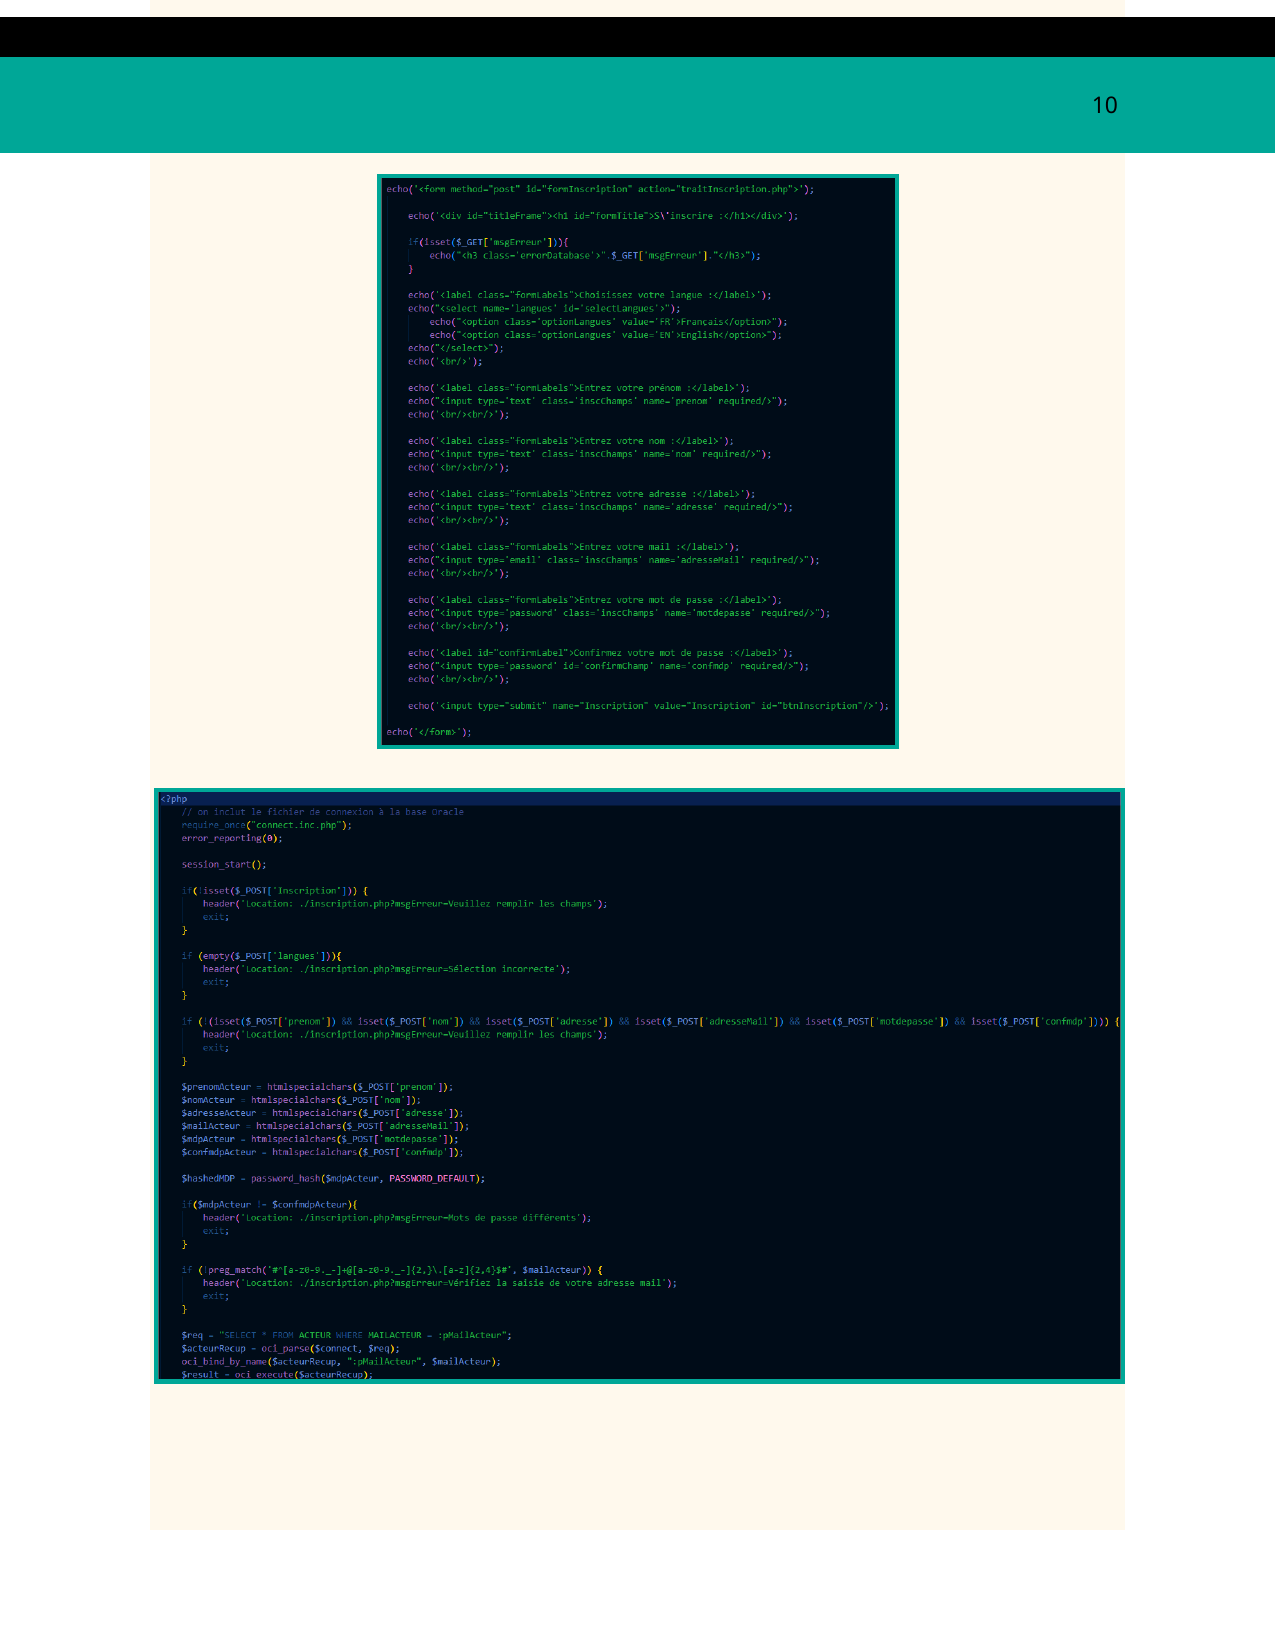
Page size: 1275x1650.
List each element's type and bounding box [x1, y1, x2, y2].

picture [158, 792, 1121, 1379]
picture [381, 178, 895, 745]
